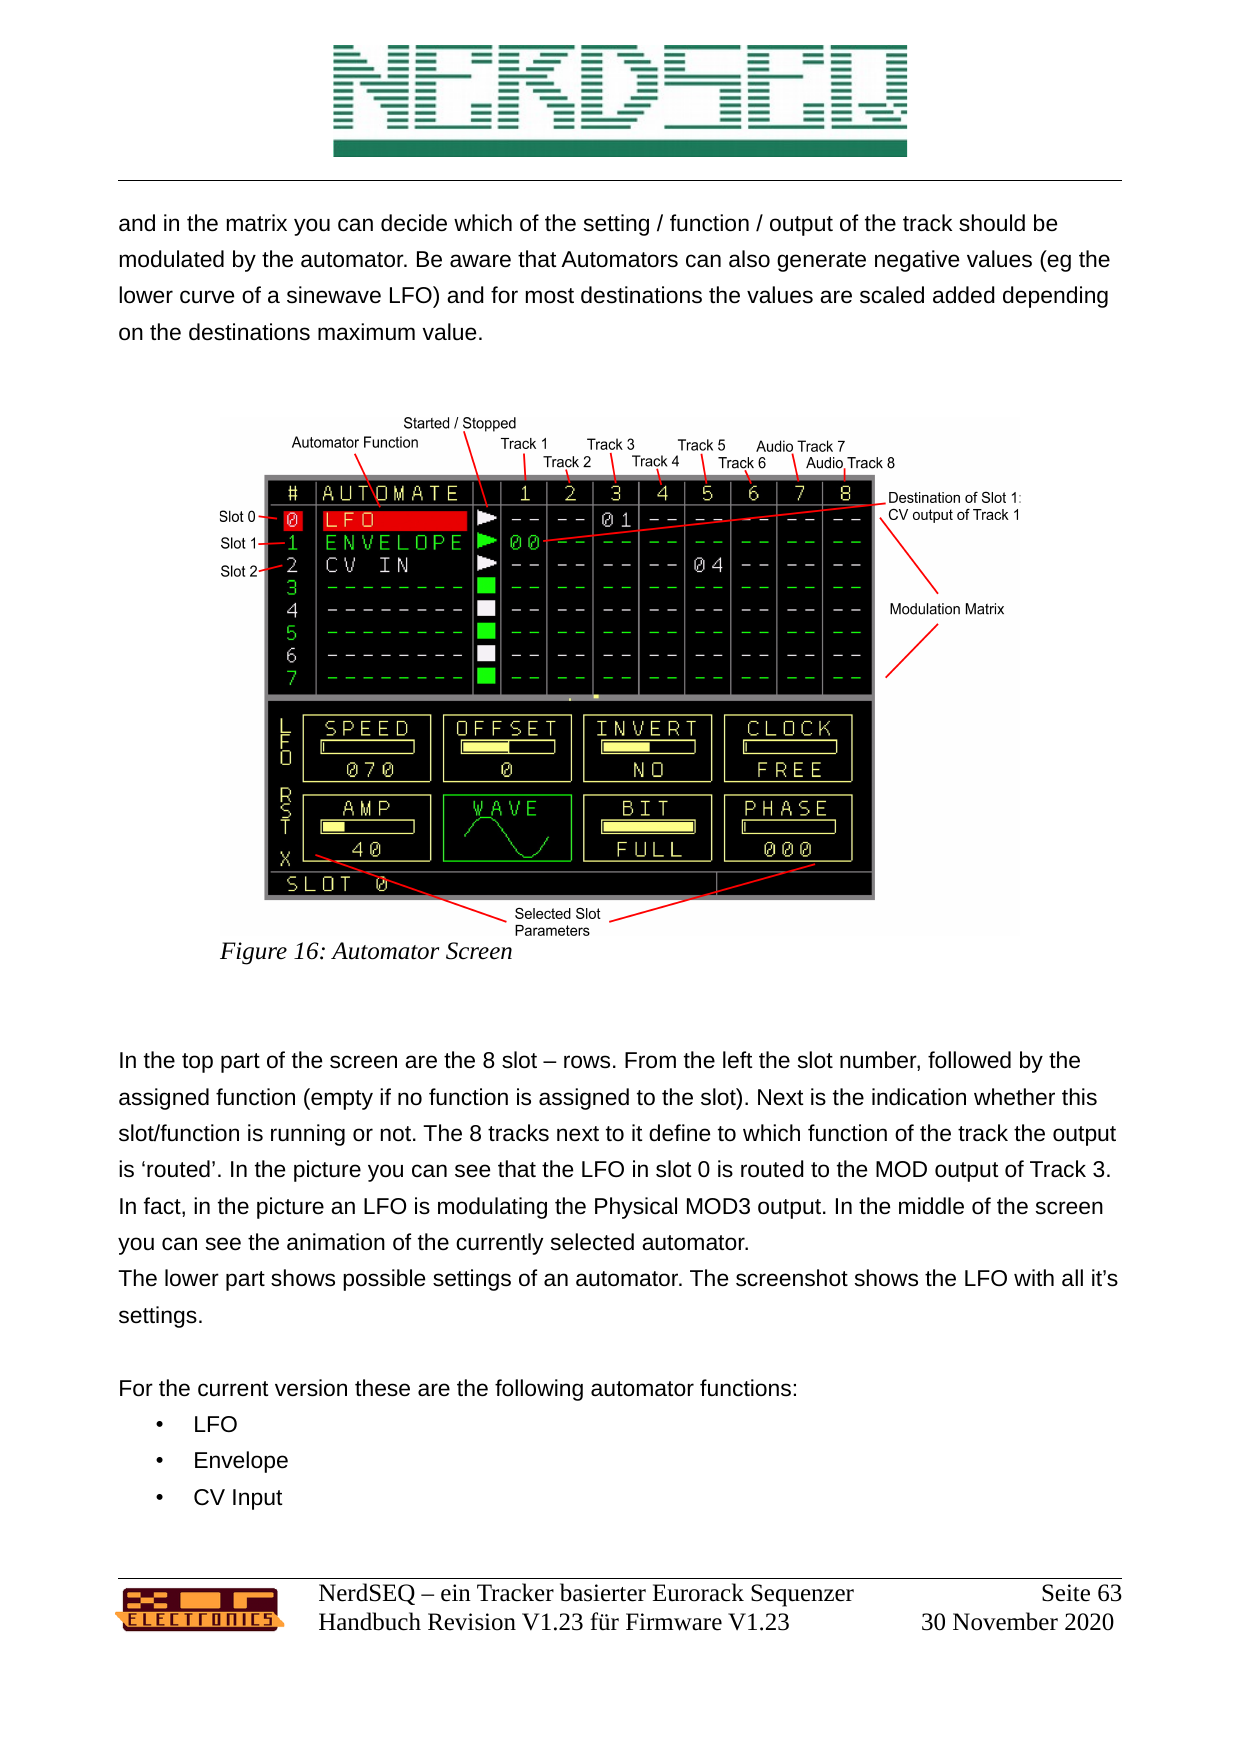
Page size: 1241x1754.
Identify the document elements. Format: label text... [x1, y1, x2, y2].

text In the top part of the screen are the 8 slot – rows. From the left the slot number, followed by the assigned function (empty if no function is assigned to the slot). Next is the indication whether this slot/function is running or not. The 8 tracks next to it define to which function of the track the output is ‘routed’. In the picture you can see that the LFO in slot 0 is routed to the MOD output of Track 3. In fact, in the picture an LFO is modulating the Physical MOD3 output. In the middle of the screen you can see the animation of the currently selected automator. [118, 1047, 1122, 1255]
text [220, 404, 1020, 417]
text For the current version these are the following automator functions: [118, 1374, 1122, 1401]
list CV Input [156, 1483, 1122, 1510]
picture [219, 417, 1021, 936]
list Envelope [156, 1447, 1122, 1473]
list LFO [156, 1411, 1122, 1437]
picture [115, 1584, 285, 1634]
text Figure 16: Automator Screen [220, 936, 1020, 964]
text The lower part shows possible settings of an automator. The screenshot shows the LFO with all it’s settings. [118, 1265, 1122, 1328]
text and in the matrix you can decide which of the setting / function / output of the track should be modulated by the automator. Be aware that Automators can also generate negative values (eg the lower curve of a sinewave LFO) and for most destinations the values are scaled added depending on the destinations maximum value. [118, 209, 1122, 345]
picture [333, 45, 908, 157]
